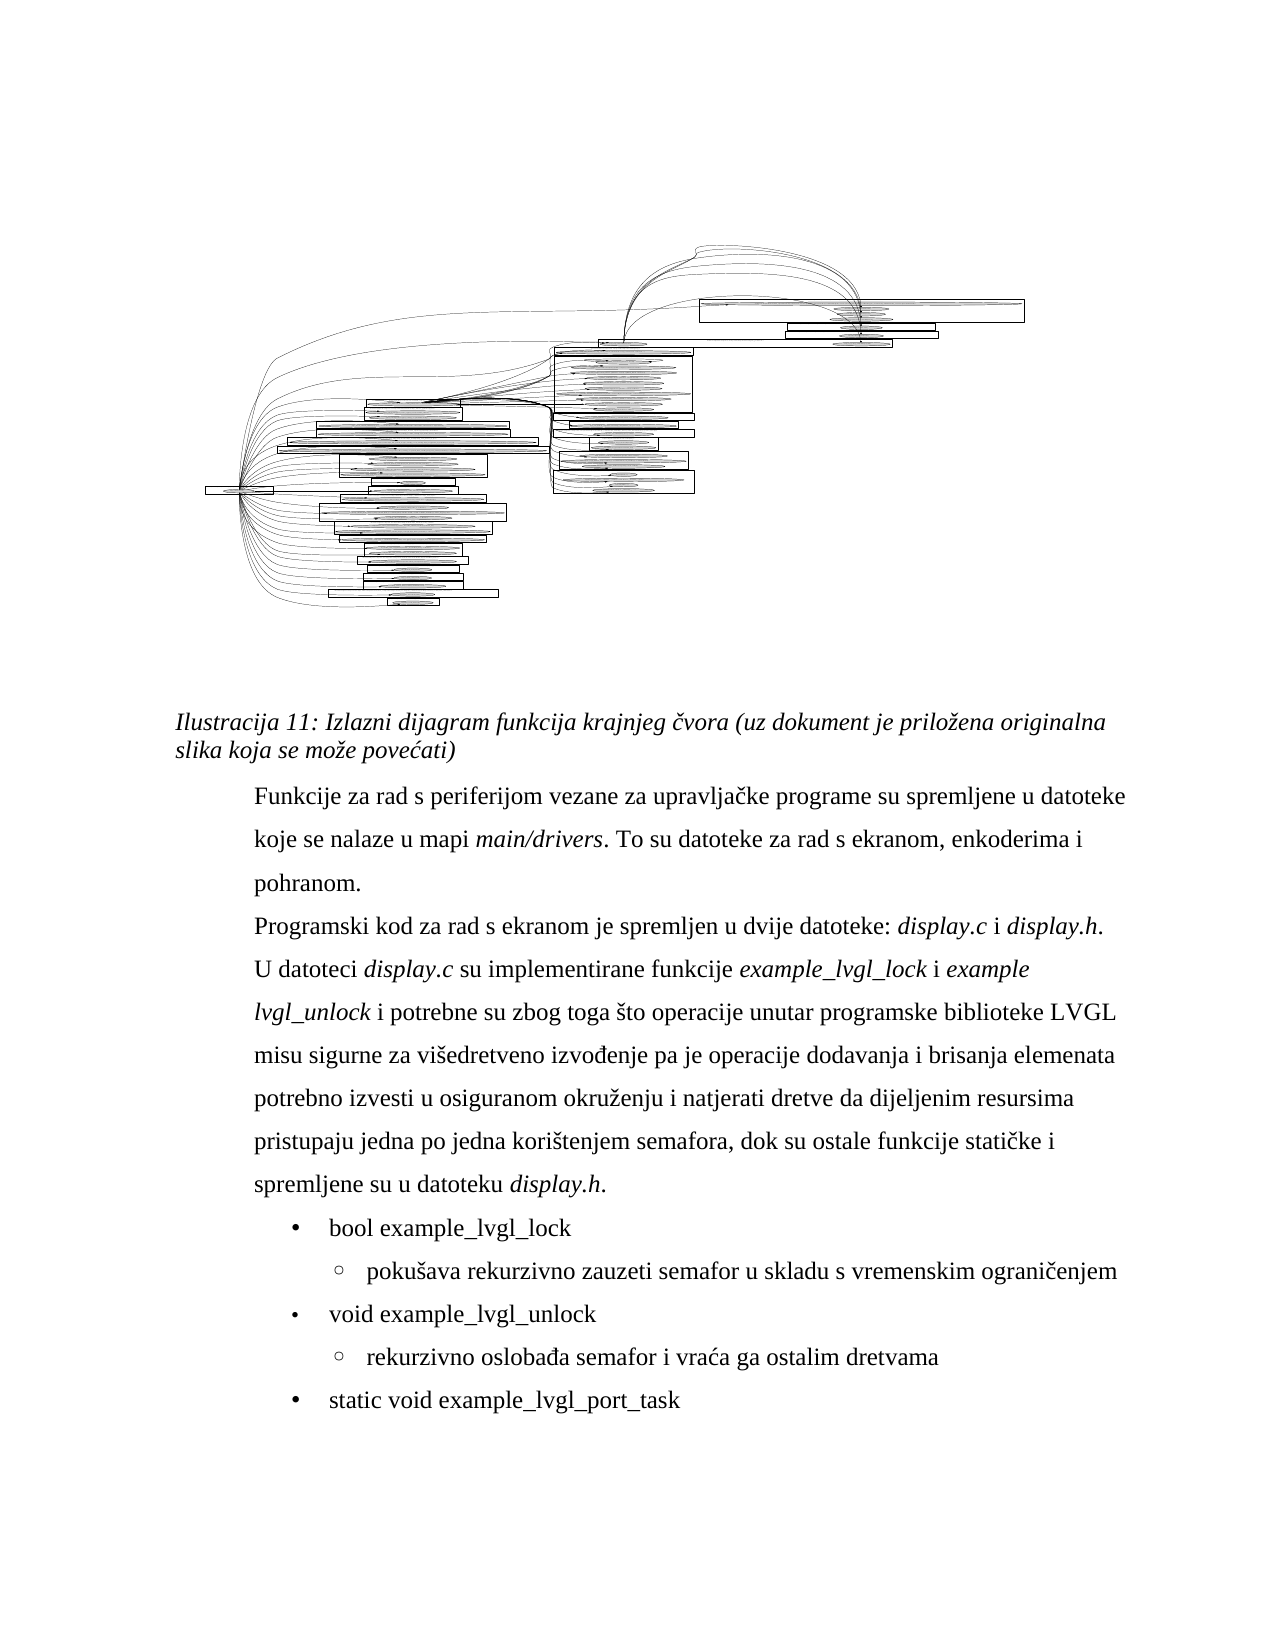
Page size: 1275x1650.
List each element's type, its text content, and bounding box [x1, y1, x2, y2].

list static void example_lvgl_port_task [291, 1385, 1127, 1414]
list rekurzivno oslobađa semafor i vraća ga ostalim dretvama [329, 1342, 1127, 1371]
text Ilustracija 11: Izlazni dijagram funkcija krajnjeg čvora (uz dokument je priložena originalna slika koja se može povećati) [175, 242, 1121, 764]
text U datoteci display.c su implementirane funkcije example_lvgl_lock i example lvgl_unlock i potrebne su zbog toga što operacije unutar programske biblioteke LVGL misu sigurne za višedretveno izvođenje pa je operacije dodavanja i brisanja elemenata potrebno izvesti u osiguranom okruženju i natjerati dretve da dijeljenim resursima pristupaju jedna po jedna korištenjem semafora, dok su ostale funkcije statičke i spremljene su u datoteku display.h. [254, 954, 1127, 1198]
list pokušava rekurzivno zauzeti semafor u skladu s vremenskim ograničenjem [329, 1256, 1127, 1284]
list void example_lvgl_unlock [291, 1299, 1127, 1328]
list bool example_lvgl_lock [291, 1213, 1127, 1241]
text Funkcije za rad s periferijom vezane za upravljačke programe su spremljene u datoteke koje se nalaze u mapi main/drivers. To su datoteke za rad s ekranom, enkoderima i pohranom. [175, 223, 1127, 896]
text Programski kod za rad s ekranom je spremljen u dvije datoteke: display.c i display.h. [254, 911, 1127, 939]
